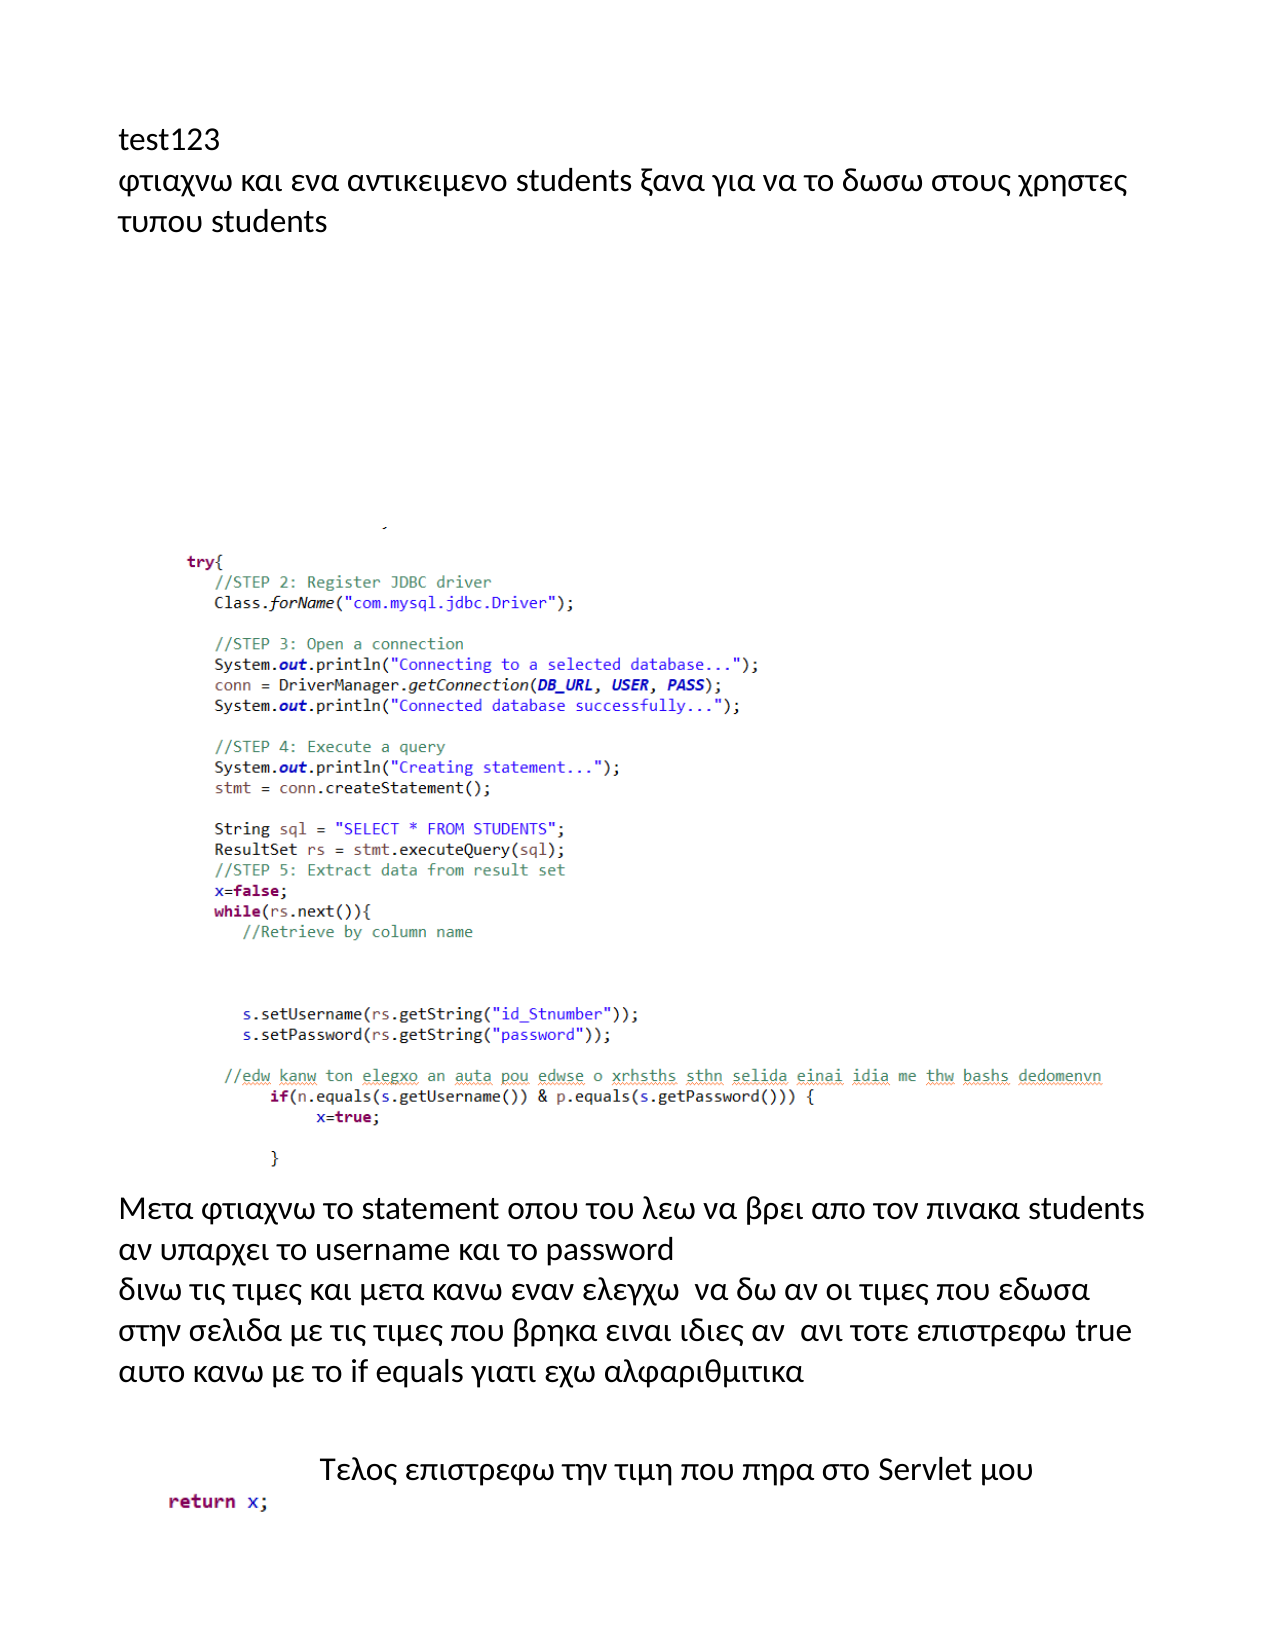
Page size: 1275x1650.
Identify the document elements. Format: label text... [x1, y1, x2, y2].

text αυτο κανω με το if equals γιατι εχω αλφαριθμιτικα [118, 1350, 1157, 1390]
text Τελος επιστρεφω την τιμη που πηρα στο Servlet μου [320, 1448, 1157, 1489]
text Mετα φτιαχνω το statement οπου του λεω να βρει απο τον πινακα students αν υπαρχει το username και το password [118, 1187, 1157, 1268]
text φτιαχνω και ενα αντικειμενο students ξανα για να το δωσω στους χρηστες τυπου students [118, 159, 1157, 240]
picture [118, 1447, 320, 1536]
text test123 [118, 118, 1157, 159]
text δινω τις τιμες και μετα κανω εναν ελεγχω να δω αν οι τιμες που εδωσα στην σελιδα με τις τιμες που βρηκα ειναι ιδιες αν ανι τοτε επιστρεφω true [118, 1268, 1157, 1350]
picture [118, 527, 1157, 1187]
